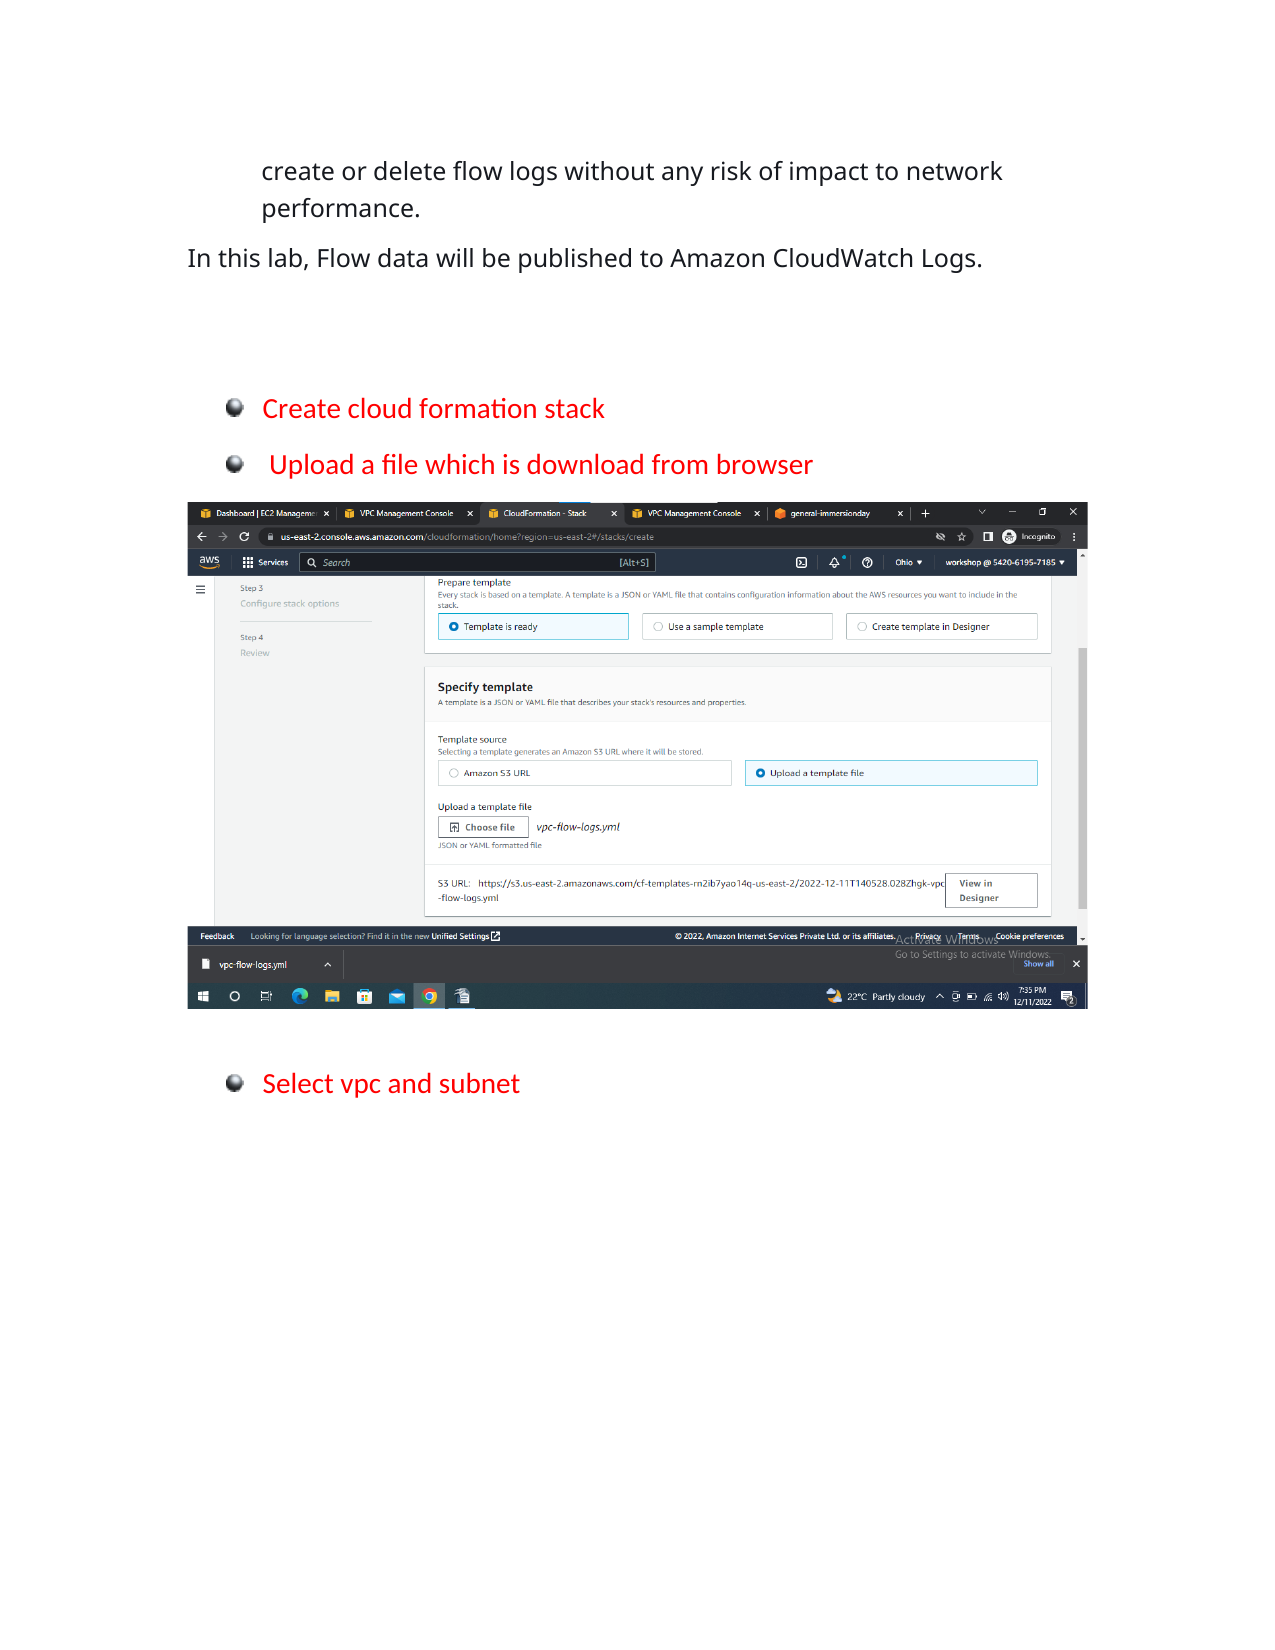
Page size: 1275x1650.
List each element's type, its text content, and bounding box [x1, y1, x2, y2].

picture [226, 455, 244, 473]
list Create cloud formation stack [225, 390, 1087, 425]
list create or delete flow logs without any risk of impact to network performance. [187, 150, 1087, 225]
list Upload a file which is download from browser [225, 446, 1087, 482]
picture [226, 1074, 244, 1092]
list Select vpc and subnet [225, 1065, 1087, 1101]
picture [187, 502, 1088, 1009]
picture [226, 398, 244, 417]
text In this lab, Flow data will be published to Amazon CloudWatch Logs. [187, 237, 1087, 275]
